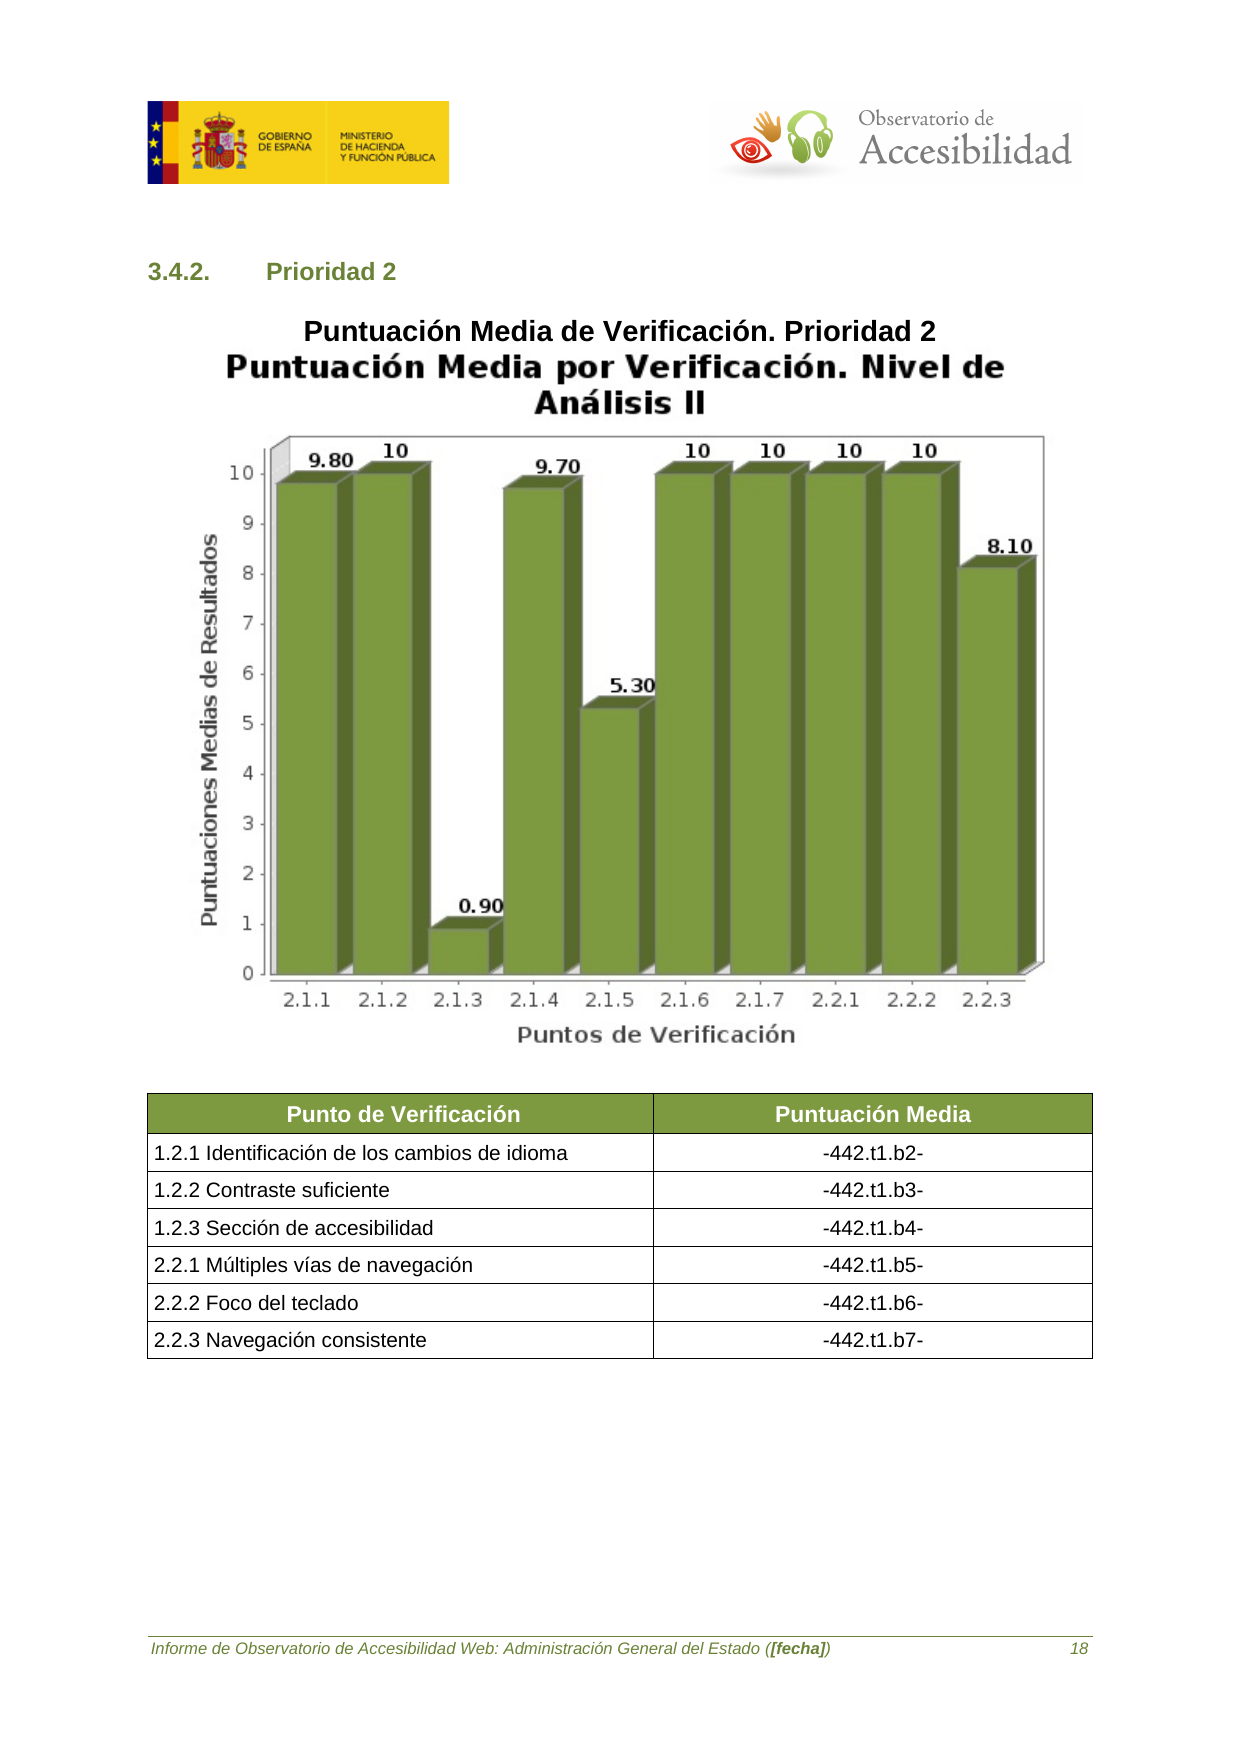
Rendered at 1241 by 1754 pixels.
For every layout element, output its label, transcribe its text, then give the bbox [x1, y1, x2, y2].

table_cell 1.2.3 Sección de accesibilidad [148, 1209, 653, 1246]
table_cell 1.2.2 Contraste suficiente [148, 1172, 653, 1208]
table_cell -442.t1.b5- [654, 1247, 1092, 1283]
table_cell 2.2.2 Foco del teclado [148, 1284, 653, 1321]
table_header Punto de Verificación [148, 1094, 653, 1133]
table_cell -442.t1.b7- [654, 1322, 1092, 1358]
subtitle Prioridad 2 [148, 257, 1092, 286]
table_cell 2.2.3 Navegación consistente [148, 1322, 653, 1358]
table_cell -442.t1.b2- [654, 1134, 1092, 1171]
table_cell 2.2.1 Múltiples vías de navegación [148, 1247, 653, 1283]
table_cell -442.t1.b4- [654, 1209, 1092, 1246]
table_cell 1.2.1 Identificación de los cambios de idioma [148, 1134, 653, 1171]
table_cell -442.t1.b6- [654, 1284, 1092, 1321]
picture [710, 101, 1086, 184]
picture [178, 347, 1062, 1057]
text Puntuación Media de Verificación. Prioridad 2 [148, 314, 1092, 347]
picture [147, 101, 450, 184]
table_header Puntuación Media [654, 1094, 1092, 1133]
table_cell -442.t1.b3- [654, 1172, 1092, 1208]
